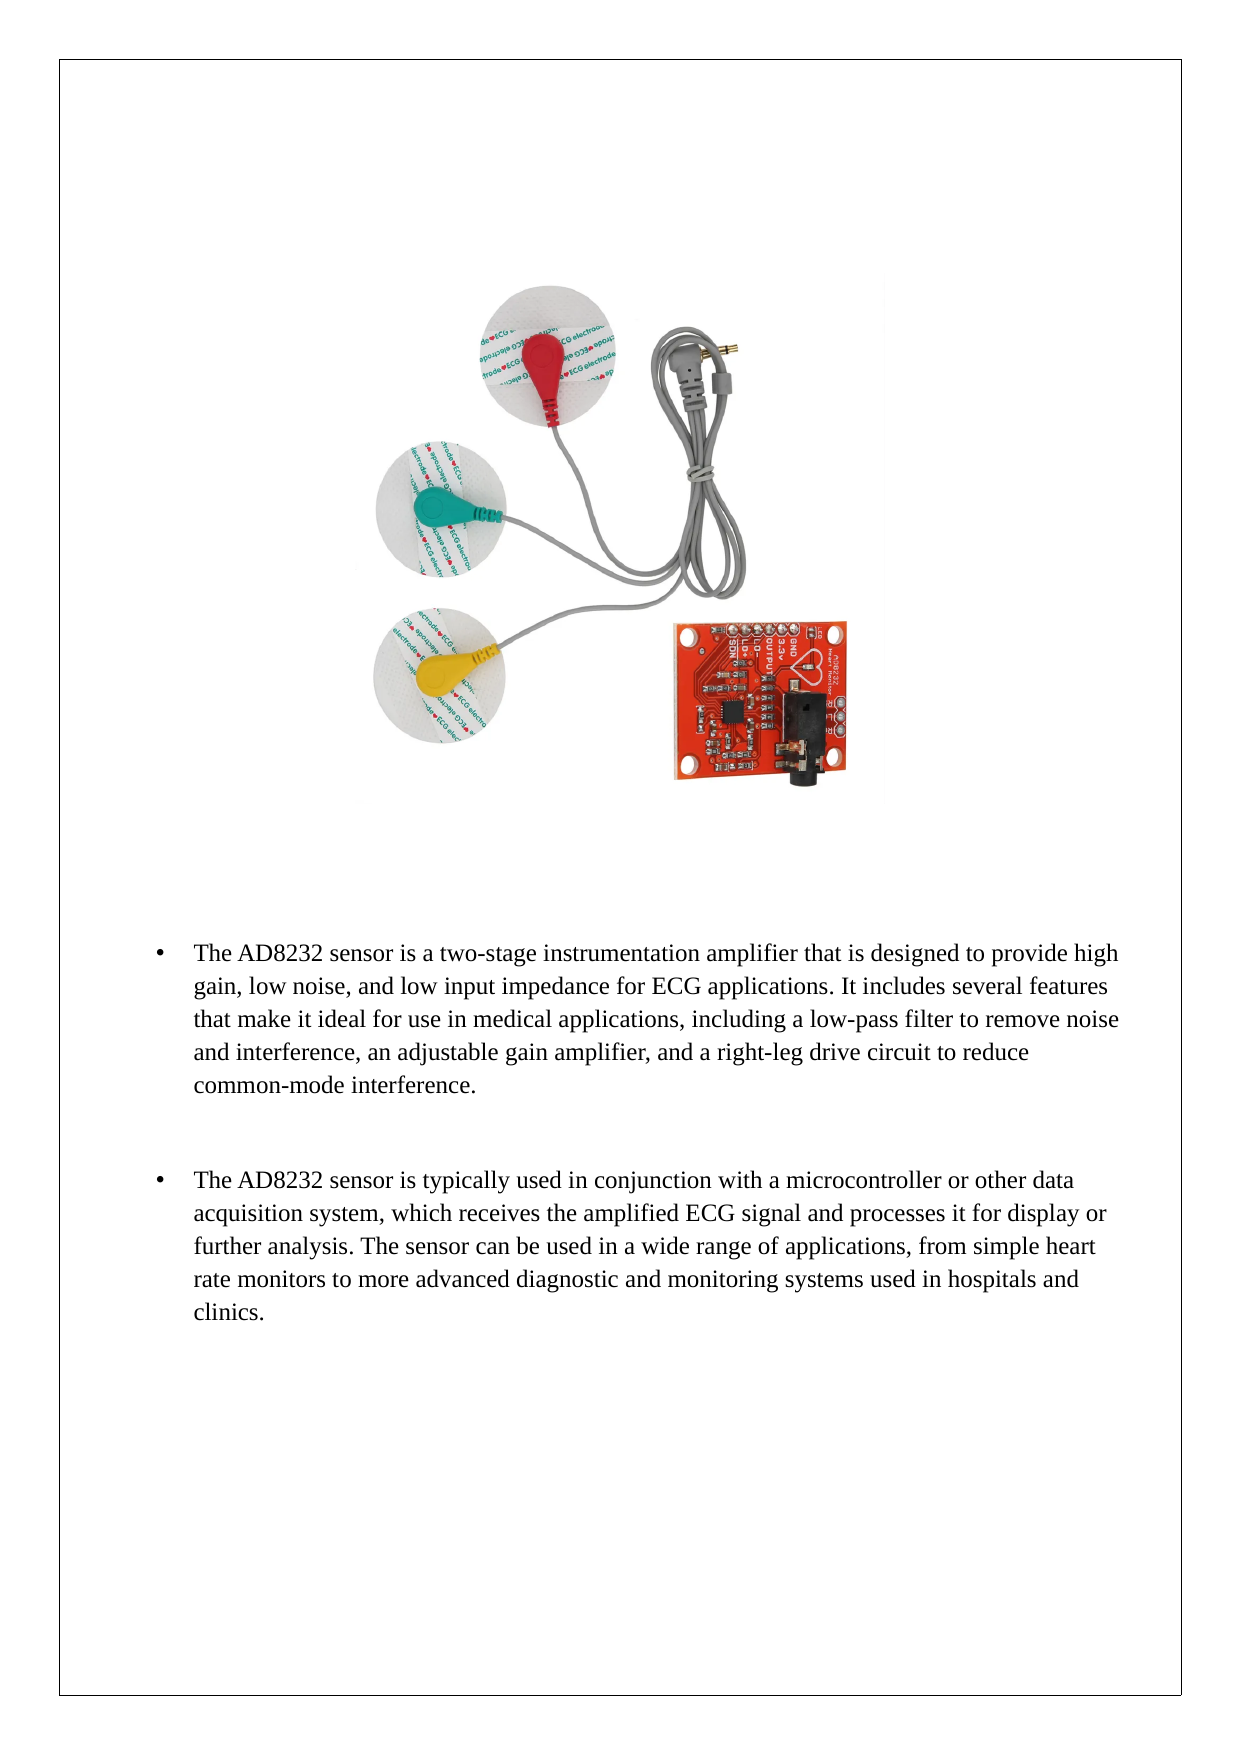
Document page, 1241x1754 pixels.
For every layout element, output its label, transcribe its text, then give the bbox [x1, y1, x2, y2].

picture [355, 273, 885, 804]
list The AD8232 sensor is typically used in conjunction with a microcontroller or other data acquisition system, which receives the amplified ECG signal and processes it for display or further analysis. The sensor can be used in a wide range of applications, from simple heart rate monitors to more advanced diagnostic and monitoring systems used in hospitals and clinics. [156, 1165, 1122, 1326]
list The AD8232 sensor is a two-stage instrumentation amplifier that is designed to provide high gain, low noise, and low input impedance for ECG applications. It includes several features that make it ideal for use in medical applications, including a low-pass filter to remove noise and interference, an adjustable gain amplifier, and a right-leg drive circuit to reduce common-mode interference. [156, 938, 1122, 1099]
